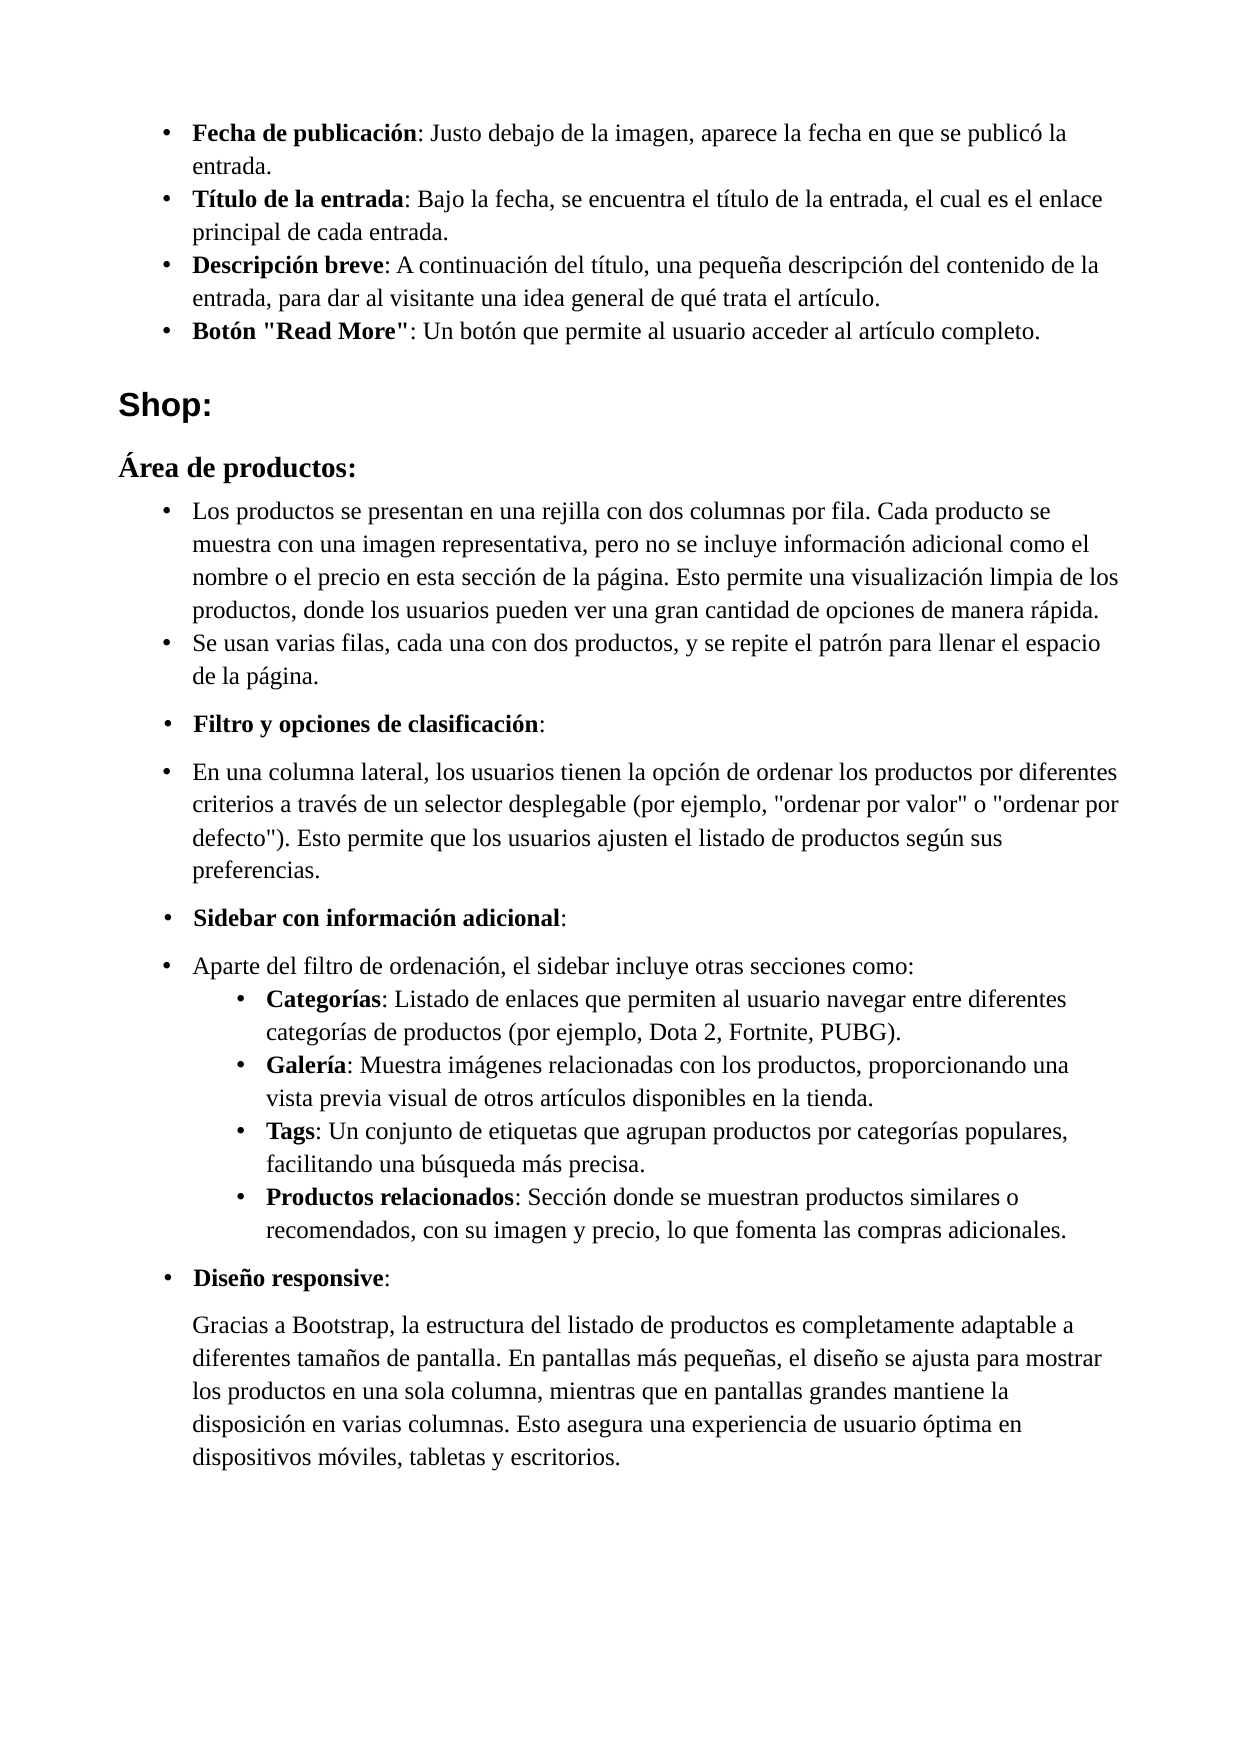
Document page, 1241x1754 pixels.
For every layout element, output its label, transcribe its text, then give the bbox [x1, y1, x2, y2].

list Diseño responsive: [164, 1263, 1122, 1291]
list En una columna lateral, los usuarios tienen la opción de ordenar los productos por diferentes criterios a través de un selector desplegable (por ejemplo, "ordenar por valor" o "ordenar por defecto"). Esto permite que los usuarios ajusten el listado de productos según sus preferencias. [162, 757, 1122, 884]
list Galería: Muestra imágenes relacionadas con los productos, proporcionando una vista previa visual de otros artículos disponibles en la tienda. [236, 1050, 1122, 1112]
list Tags: Un conjunto de etiquetas que agrupan productos por categorías populares, facilitando una búsqueda más precisa. [236, 1116, 1122, 1178]
list Descripción breve: A continuación del título, una pequeña descripción del contenido de la entrada, para dar al visitante una idea general de qué trata el artículo. [162, 250, 1122, 312]
list Filtro y opciones de clasificación: [164, 709, 1122, 738]
list Aparte del filtro de ordenación, el sidebar incluye otras secciones como: [162, 951, 1122, 979]
subtitle Shop: [118, 385, 1122, 423]
list Sidebar con información adicional: [164, 903, 1122, 932]
list Productos relacionados: Sección donde se muestran productos similares o recomendados, con su imagen y precio, lo que fomenta las compras adicionales. [236, 1182, 1122, 1244]
list Fecha de publicación: Justo debajo de la imagen, aparece la fecha en que se publicó la entrada. [162, 118, 1122, 180]
subtitle Área de productos: [118, 450, 1122, 484]
list Categorías: Listado de enlaces que permiten al usuario navegar entre diferentes categorías de productos (por ejemplo, Dota 2, Fortnite, PUBG). [236, 984, 1122, 1046]
list Título de la entrada: Bajo la fecha, se encuentra el título de la entrada, el cual es el enlace principal de cada entrada. [162, 184, 1122, 246]
list Botón "Read More": Un botón que permite al usuario acceder al artículo completo. [162, 316, 1122, 345]
list Gracias a Bootstrap, la estructura del listado de productos es completamente adaptable a diferentes tamaños de pantalla. En pantallas más pequeñas, el diseño se ajusta para mostrar los productos en una sola columna, mientras que en pantallas grandes mantiene la disposición en varias columnas. Esto asegura una experiencia de usuario óptima en dispositivos móviles, tabletas y escritorios. [162, 1310, 1122, 1471]
list Los productos se presentan en una rejilla con dos columnas por fila. Cada producto se muestra con una imagen representativa, pero no se incluye información adicional como el nombre o el precio en esta sección de la página. Esto permite una visualización limpia de los productos, donde los usuarios pueden ver una gran cantidad de opciones de manera rápida. [162, 496, 1122, 624]
list Se usan varias filas, cada una con dos productos, y se repite el patrón para llenar el espacio de la página. [162, 628, 1122, 690]
